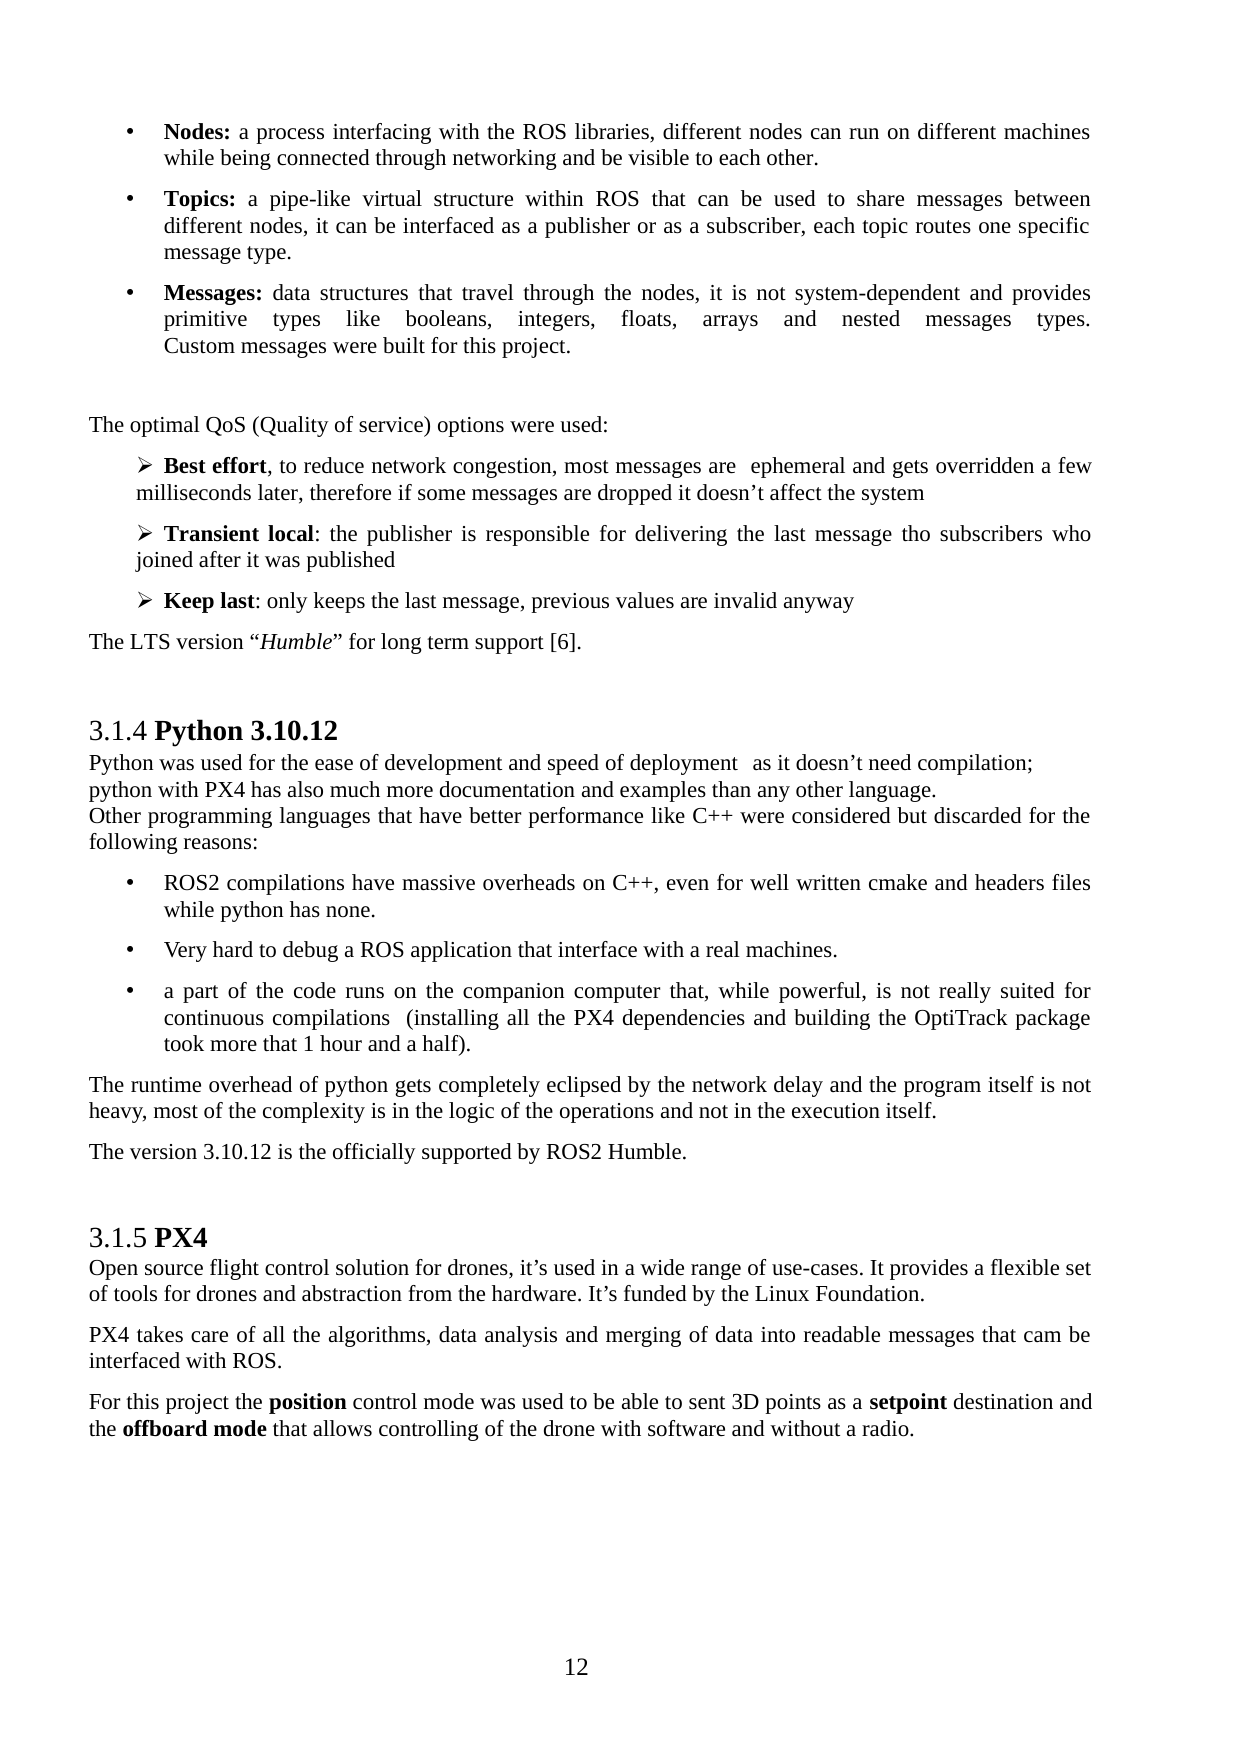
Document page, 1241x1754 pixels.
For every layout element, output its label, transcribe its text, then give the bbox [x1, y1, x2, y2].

list Transient local: the publisher is responsible for delivering the last message tho subscribers who joined after it was published [136, 520, 1093, 572]
list PX4 takes care of all the algorithms, data analysis and merging of data into readable messages that cam be interfaced with ROS. [32, 1321, 1093, 1374]
list The version 3.10.12 is the officially supported by ROS2 Humble. [88, 1138, 1093, 1165]
list ROS2 compilations have massive overheads on C++, even for well written cmake and headers files while python has none. [126, 869, 1093, 922]
list The optimal QoS (Quality of service) options were used: [32, 412, 1093, 438]
list a part of the code runs on the companion computer that, while powerful, is not really suited for continuous compilations (installing all the PX4 dependencies and building the OptiTrack package took more that 1 hour and a half). [126, 977, 1093, 1057]
list 3.1.5 PX4 Open source flight control solution for drones, it’s used in a wide range of use-cases. It provides a flexible set of tools for drones and abstraction from the hardware. It’s funded by the Linux Foundation. [32, 1220, 1093, 1307]
list Other programming languages that have better performance like C++ were considered but discarded for the following reasons: [32, 802, 1093, 855]
text Python was used for the ease of development and speed of deployment as it doesn’t need compilation; python with PX4 has also much more documentation and examples than any other language. [88, 749, 1093, 802]
list Nodes: a process interfacing with the ROS libraries, different nodes can run on different machines while being connected through networking and be visible to each other. [126, 118, 1093, 171]
list The runtime overhead of python gets completely eclipsed by the network delay and the program itself is not heavy, most of the complexity is in the logic of the operations and not in the execution itself. [32, 1071, 1093, 1124]
list Topics: a pipe-like virtual structure within ROS that can be used to share messages between different nodes, it can be interfaced as a publisher or as a subscriber, each topic routes one specific message type. [126, 185, 1093, 264]
list Messages: data structures that travel through the nodes, it is not system-dependent and provides primitive types like booleans, integers, floats, arrays and nested messages types. Custom messages were built for this project. [126, 279, 1093, 358]
list The LTS version “Humble” for long term support [6]. [32, 628, 1093, 654]
subtitle 3.1.4 Python 3.10.12 [88, 713, 1093, 746]
list Very hard to debug a ROS application that interface with a real machines. [126, 937, 1093, 963]
list Best effort, to reduce network congestion, most messages are ephemeral and gets overridden a few milliseconds later, therefore if some messages are dropped it doesn’t affect the system [136, 452, 1093, 505]
list Keep last: only keeps the last message, previous values are invalid anyway [136, 587, 1093, 613]
list For this project the position control mode was used to be able to sent 3D points as a setpoint destination and the offboard mode that allows controlling of the drone with software and without a radio. [32, 1388, 1093, 1441]
